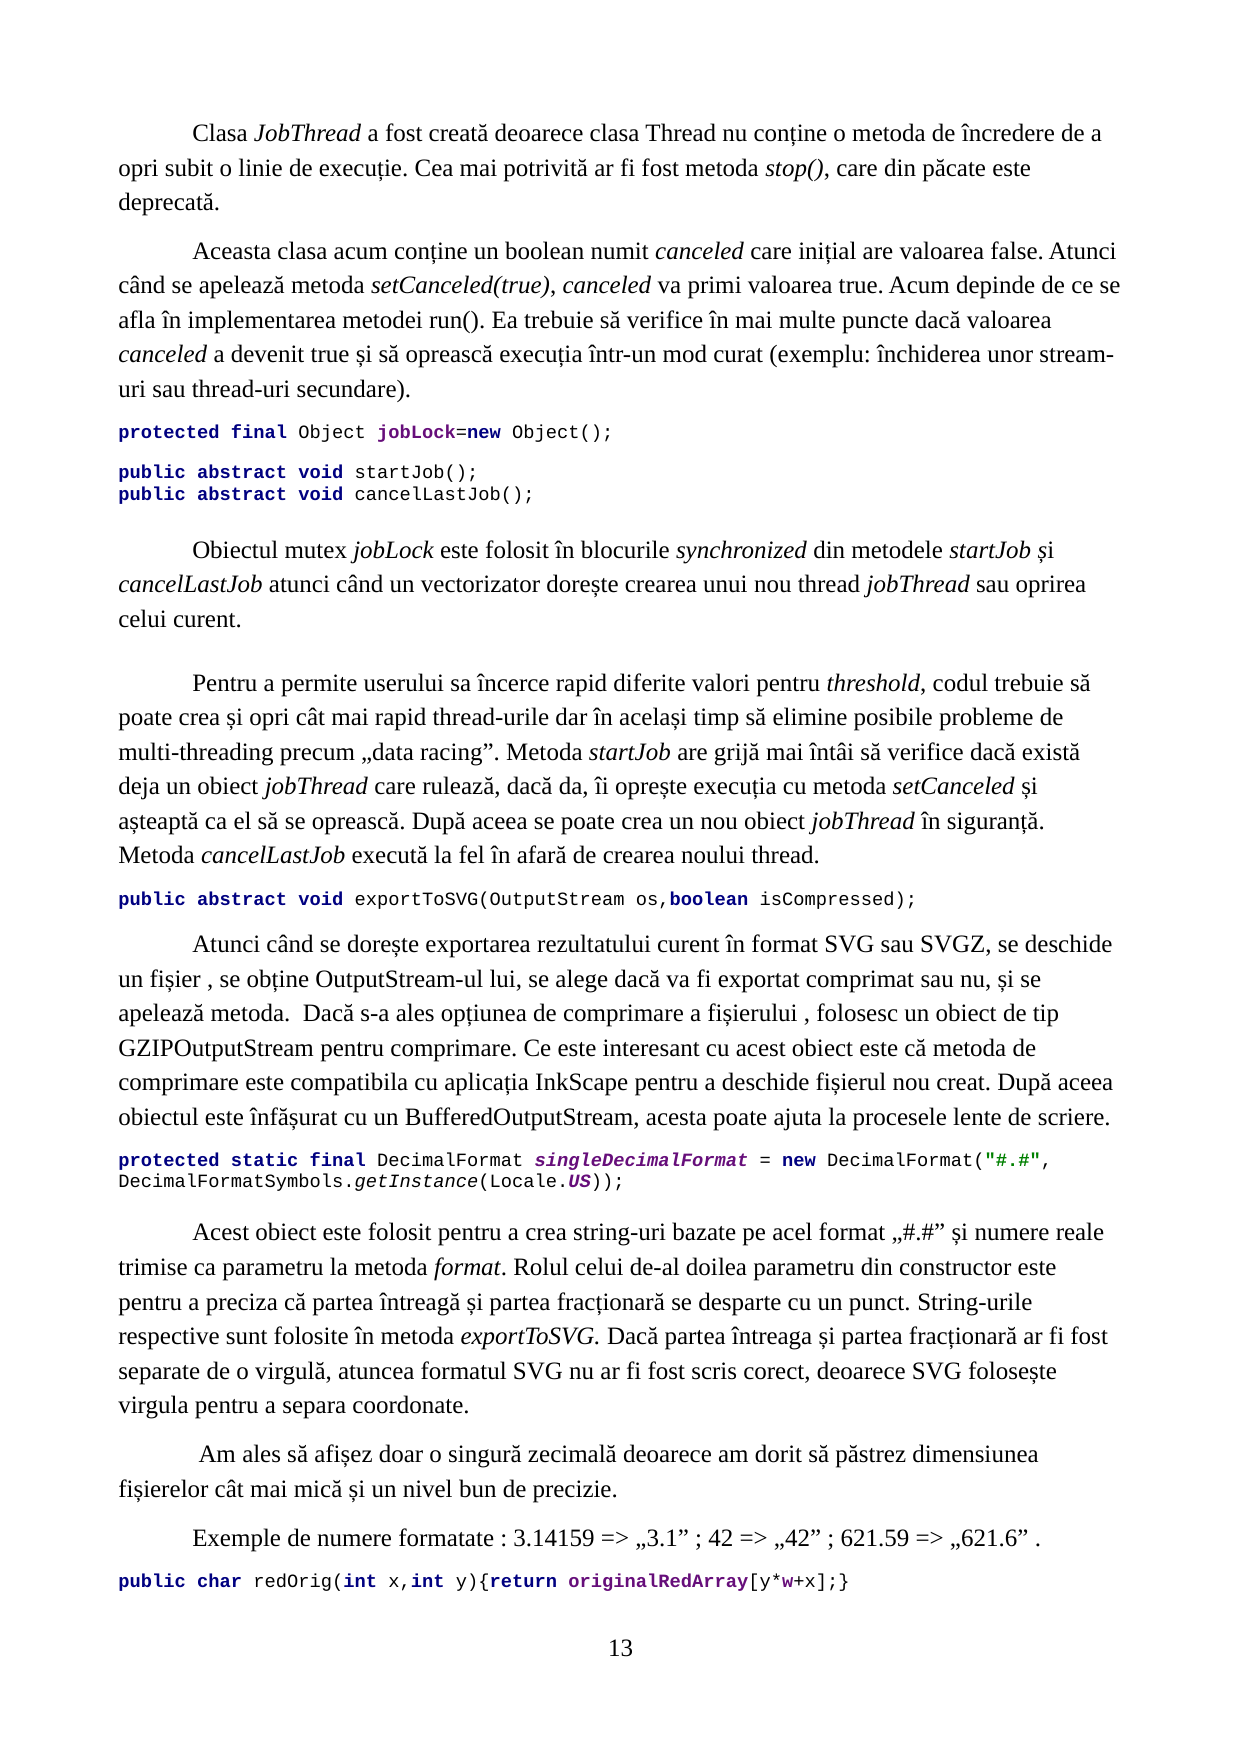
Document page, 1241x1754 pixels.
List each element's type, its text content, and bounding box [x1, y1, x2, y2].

text Acest obiect este folosit pentru a crea string-uri bazate pe acel format „#.#” și numere reale trimise ca parametru la metoda format. Rolul celui de-al doilea parametru din constructor este pentru a preciza că partea întreagă și partea fracționară se desparte cu un punct. String-urile respective sunt folosite în metoda exportToSVG. Dacă partea întreaga și partea fracționară ar fi fost separate de o virgulă, atuncea formatul SVG nu ar fi fost scris corect, deoarece SVG folosește virgula pentru a separa coordonate. [118, 1217, 1122, 1419]
text protected final Object jobLock=new Object(); [118, 423, 1122, 444]
text public abstract void exportToSVG(OutputStream os,boolean isCompressed); [118, 889, 1122, 911]
text Pentru a permite userului sa încerce rapid diferite valori pentru threshold, codul trebuie să poate crea și opri cât mai rapid thread-urile dar în același timp să elimine posibile probleme de multi-threading precum „data racing”. Metoda startJob are grijă mai întâi să verifice dacă există deja un obiect jobThread care rulează, dacă da, îi oprește execuția cu metoda setCanceled și așteaptă ca el să se oprească. După aceea se poate crea un nou obiect jobThread în siguranță. Metoda cancelLastJob execută la fel în afară de crearea noului thread. [118, 668, 1122, 869]
text Clasa JobThread a fost creată deoarece clasa Thread nu conține o metoda de încredere de a opri subit o linie de execuție. Cea mai potrivită ar fi fost metoda stop(), care din păcate este deprecată. [118, 118, 1122, 216]
text public abstract void startJob(); [118, 463, 1122, 484]
text Atunci când se dorește exportarea rezultatului curent în format SVG sau SVGZ, se deschide un fișier , se obține OutputStream-ul lui, se alege dacă va fi exportat comprimat sau nu, și se apelează metoda. Dacă s-a ales opțiunea de comprimare a fișierului , folosesc un obiect de tip GZIPOutputStream pentru comprimare. Ce este interesant cu acest obiect este că metoda de comprimare este compatibila cu aplicația InkScape pentru a deschide fișierul nou creat. După aceea obiectul este înfășurat cu un BufferedOutputStream, acesta poate ajuta la procesele lente de scriere. [118, 929, 1122, 1131]
text Obiectul mutex jobLock este folosit în blocurile synchronized din metodele startJob și cancelLastJob atunci când un vectorizator dorește crearea unui nou thread jobThread sau oprirea celui curent. [118, 535, 1122, 633]
text Exemple de numere formatate : 3.14159 => „3.1” ; 42 => „42” ; 621.59 => „621.6” . [118, 1523, 1122, 1552]
text protected static final DecimalFormat singleDecimalFormat = new DecimalFormat("#.#", DecimalFormatSymbols.getInstance(Locale.US)); [118, 1151, 1122, 1193]
text public abstract void cancelLastJob(); [118, 484, 1122, 506]
text Am ales să afișez doar o singură zecimală deoarece am dorit să păstrez dimensiunea fișierelor cât mai mică și un nivel bun de precizie. [118, 1439, 1122, 1503]
text Aceasta clasa acum conține un boolean numit canceled care inițial are valoarea false. Atunci când se apelează metoda setCanceled(true), canceled va primi valoarea true. Acum depinde de ce se afla în implementarea metodei run(). Ea trebuie să verifice în mai multe puncte dacă valoarea canceled a devenit true și să oprească execuția într-un mod curat (exemplu: închiderea unor stream-uri sau thread-uri secundare). [118, 236, 1122, 403]
text public char redOrig(int x,int y){return originalRedArray[y*w+x];} [118, 1572, 1122, 1593]
